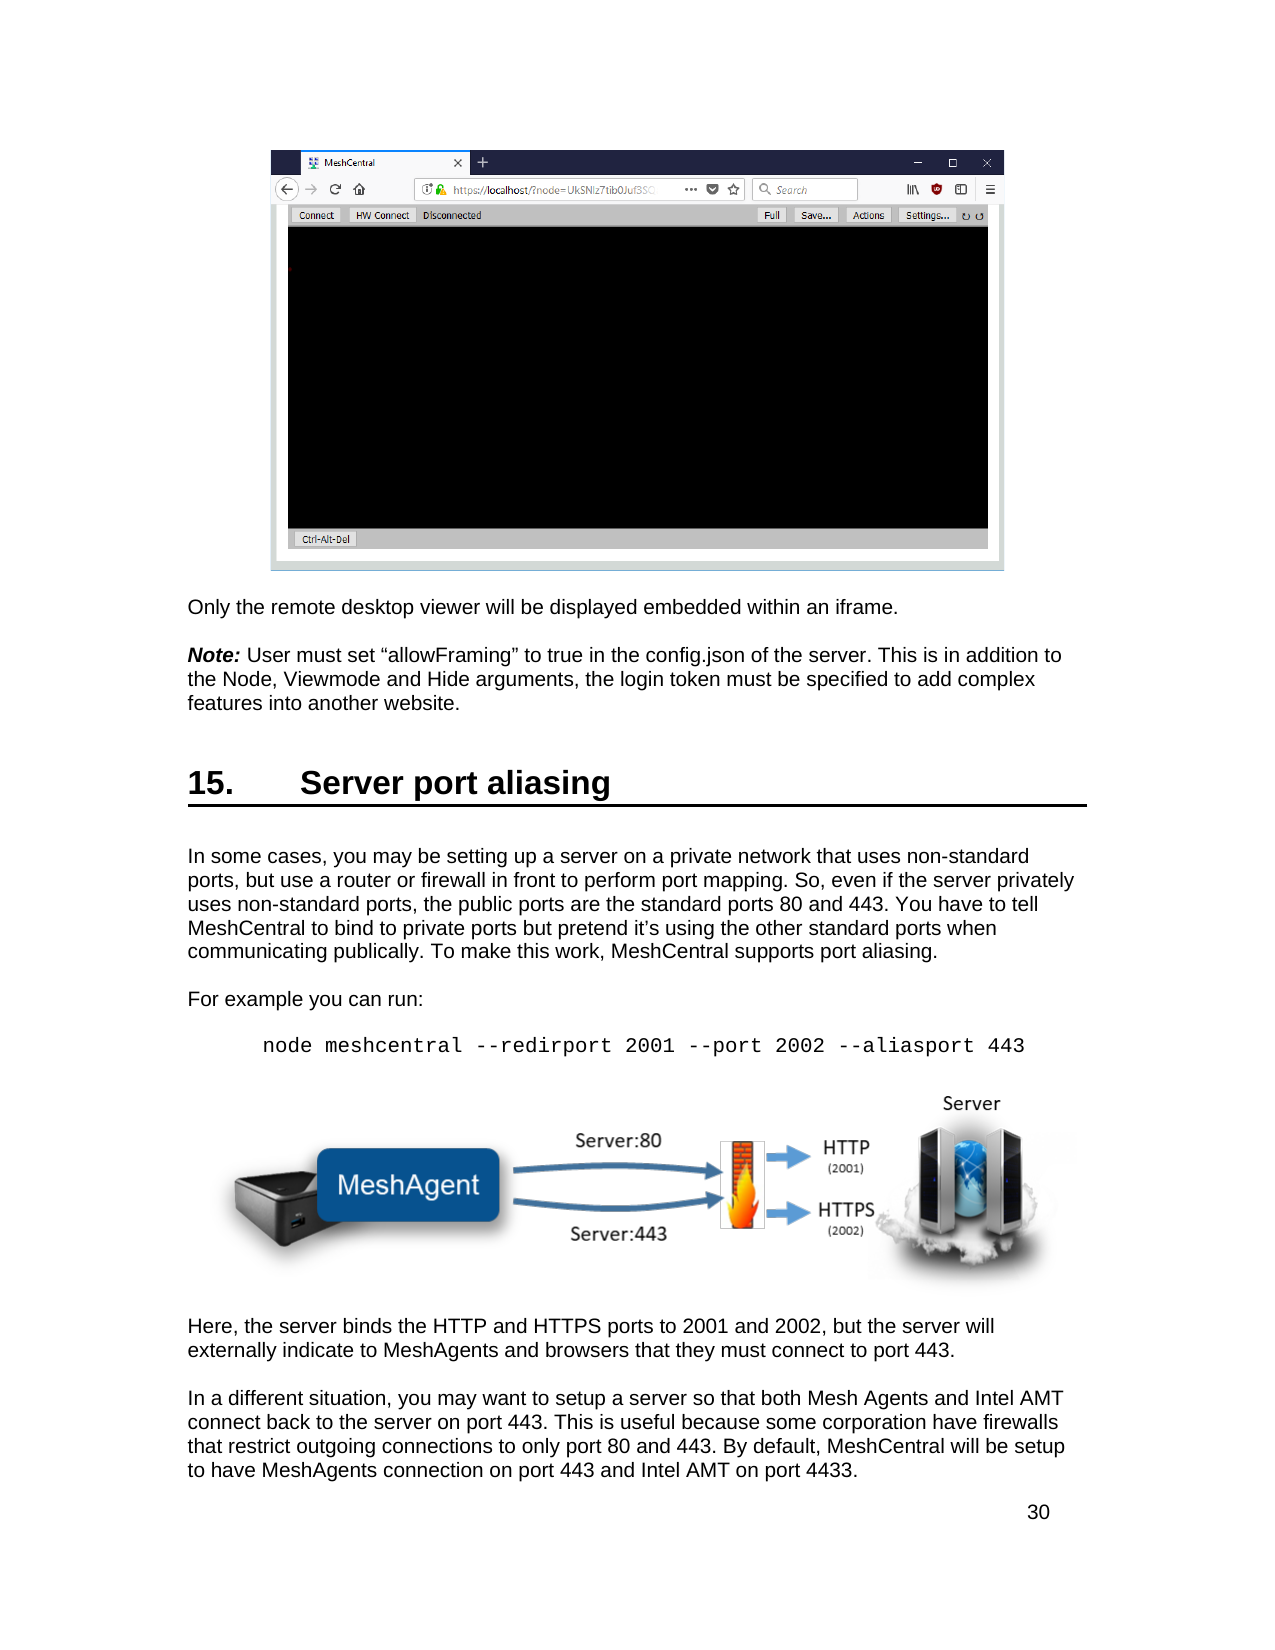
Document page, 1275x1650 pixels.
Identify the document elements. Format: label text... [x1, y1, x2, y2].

text Only the remote desktop viewer will be displayed embedded within an iframe. [187, 595, 1087, 619]
text Here, the server binds the HTTP and HTTPS ports to 2001 and 2002, but the server will externally indicate to MeshAgents and browsers that they must connect to port 443. [187, 1314, 1087, 1362]
text Note: User must set “allowFraming” to true in the config.json of the server. This is in addition to the Node, Viewmode and Hide arguments, the login token must be specified to add complex features into another website. [187, 643, 1087, 714]
text For example you can run: [187, 987, 1087, 1011]
subtitle Server port aliasing [187, 763, 1087, 807]
text In some cases, you may be setting up a server on a private network that uses non-standard ports, but use a router or firewall in front to perform port mapping. So, even if the server privately uses non-standard ports, the public ports are the standard ports 80 and 443. You have to tell MeshCentral to bind to private ports but pretend it’s using the other standard ports when communicating publically. To make this work, MeshCentral supports port aliasing. [187, 843, 1087, 963]
text node meshcentral --redirport 2001 --port 2002 --aliasport 443 [187, 1035, 1087, 1059]
text In a different situation, you may want to setup a server so that both Mesh Agents and Intel AMT connect back to the server on port 443. This is useful because some corporation have firewalls that restrict outgoing connections to only port 80 and 443. By default, MeshCentral will be setup to have MeshAgents connection on port 443 and Intel AMT on port 4433. [187, 1386, 1087, 1482]
